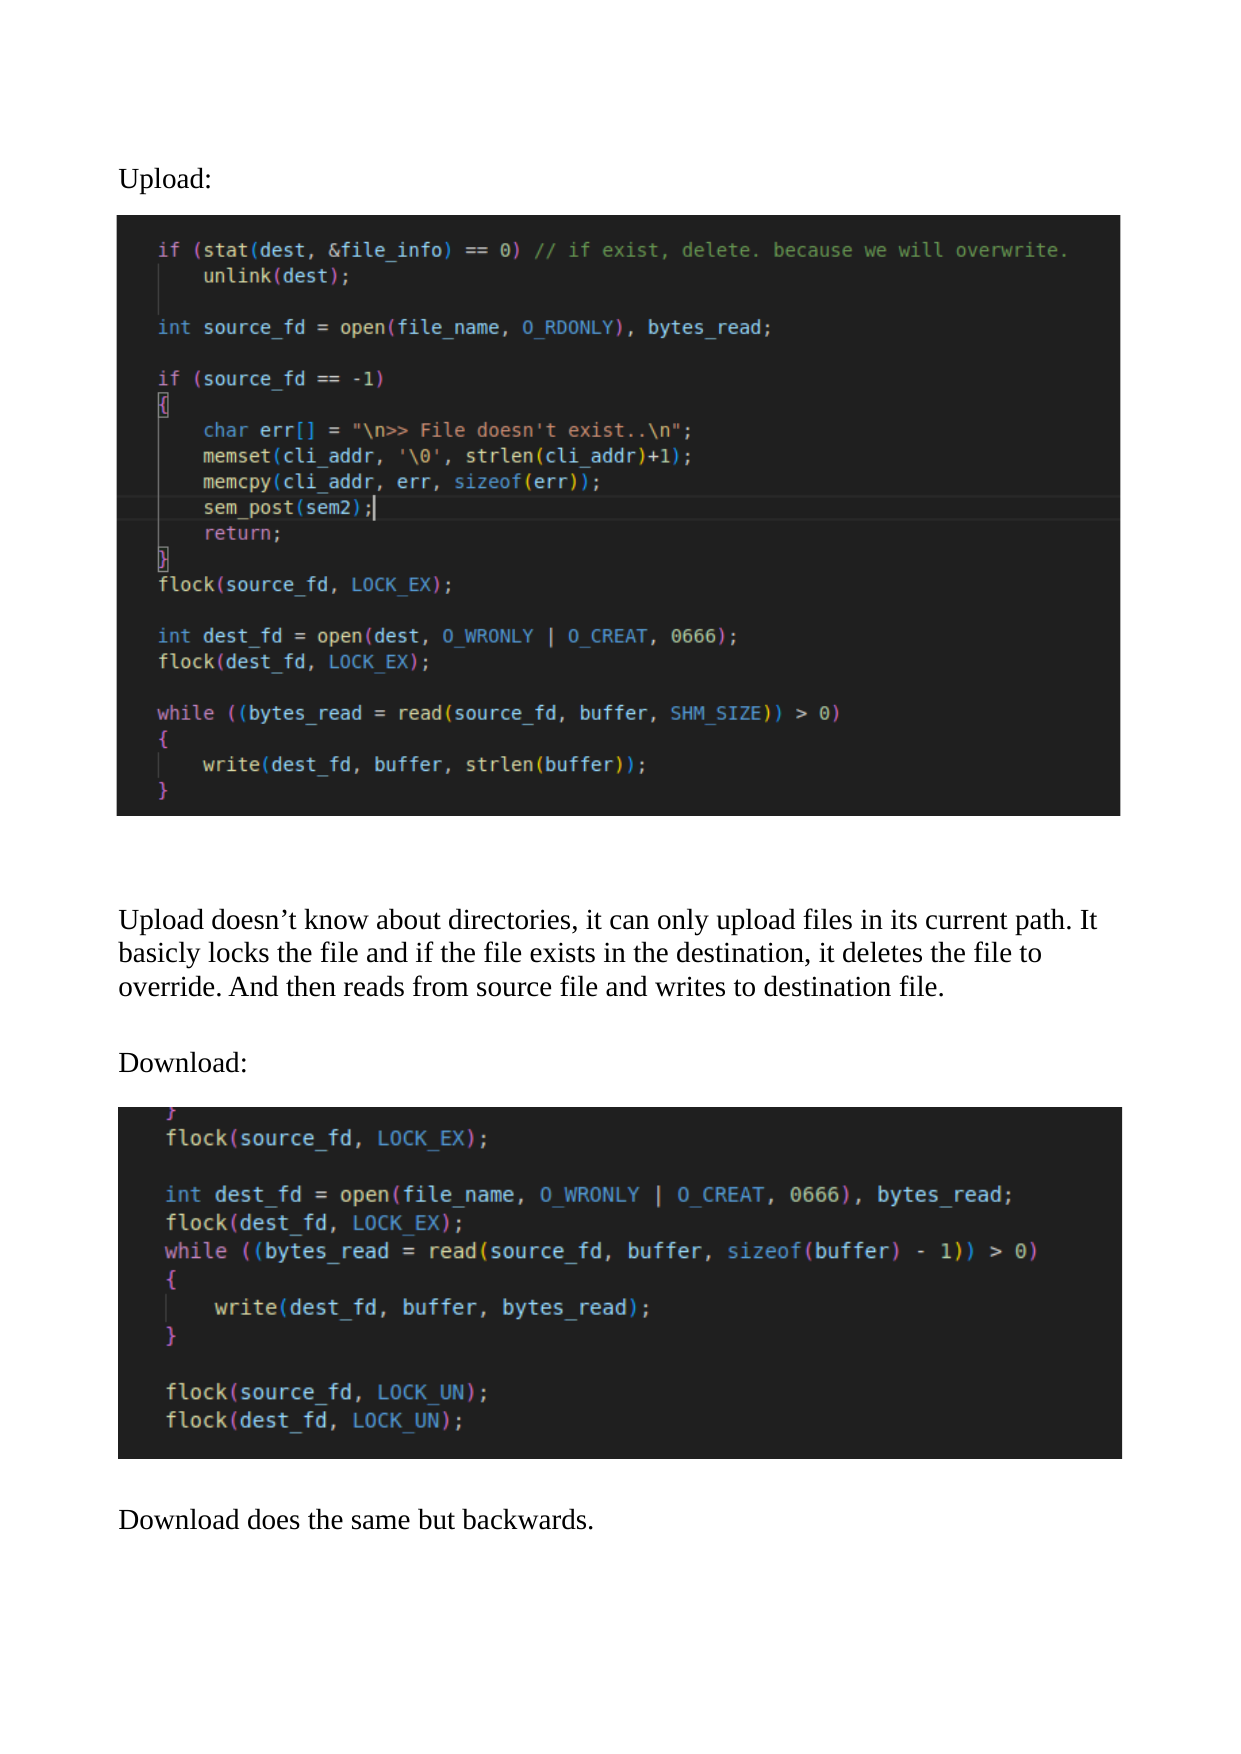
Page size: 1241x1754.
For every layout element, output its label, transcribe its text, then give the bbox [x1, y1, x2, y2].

picture [116, 215, 1121, 816]
text Download: [118, 1046, 1122, 1079]
picture [118, 1107, 1123, 1459]
text Upload: [118, 161, 1122, 195]
text Download does the same but backwards. [118, 1502, 1122, 1536]
text Upload doesn’t know about directories, it can only upload files in its current path. It basicly locks the file and if the file exists in the destination, it deletes the file to override. And then reads from source file and writes to destination file. [118, 902, 1122, 1002]
